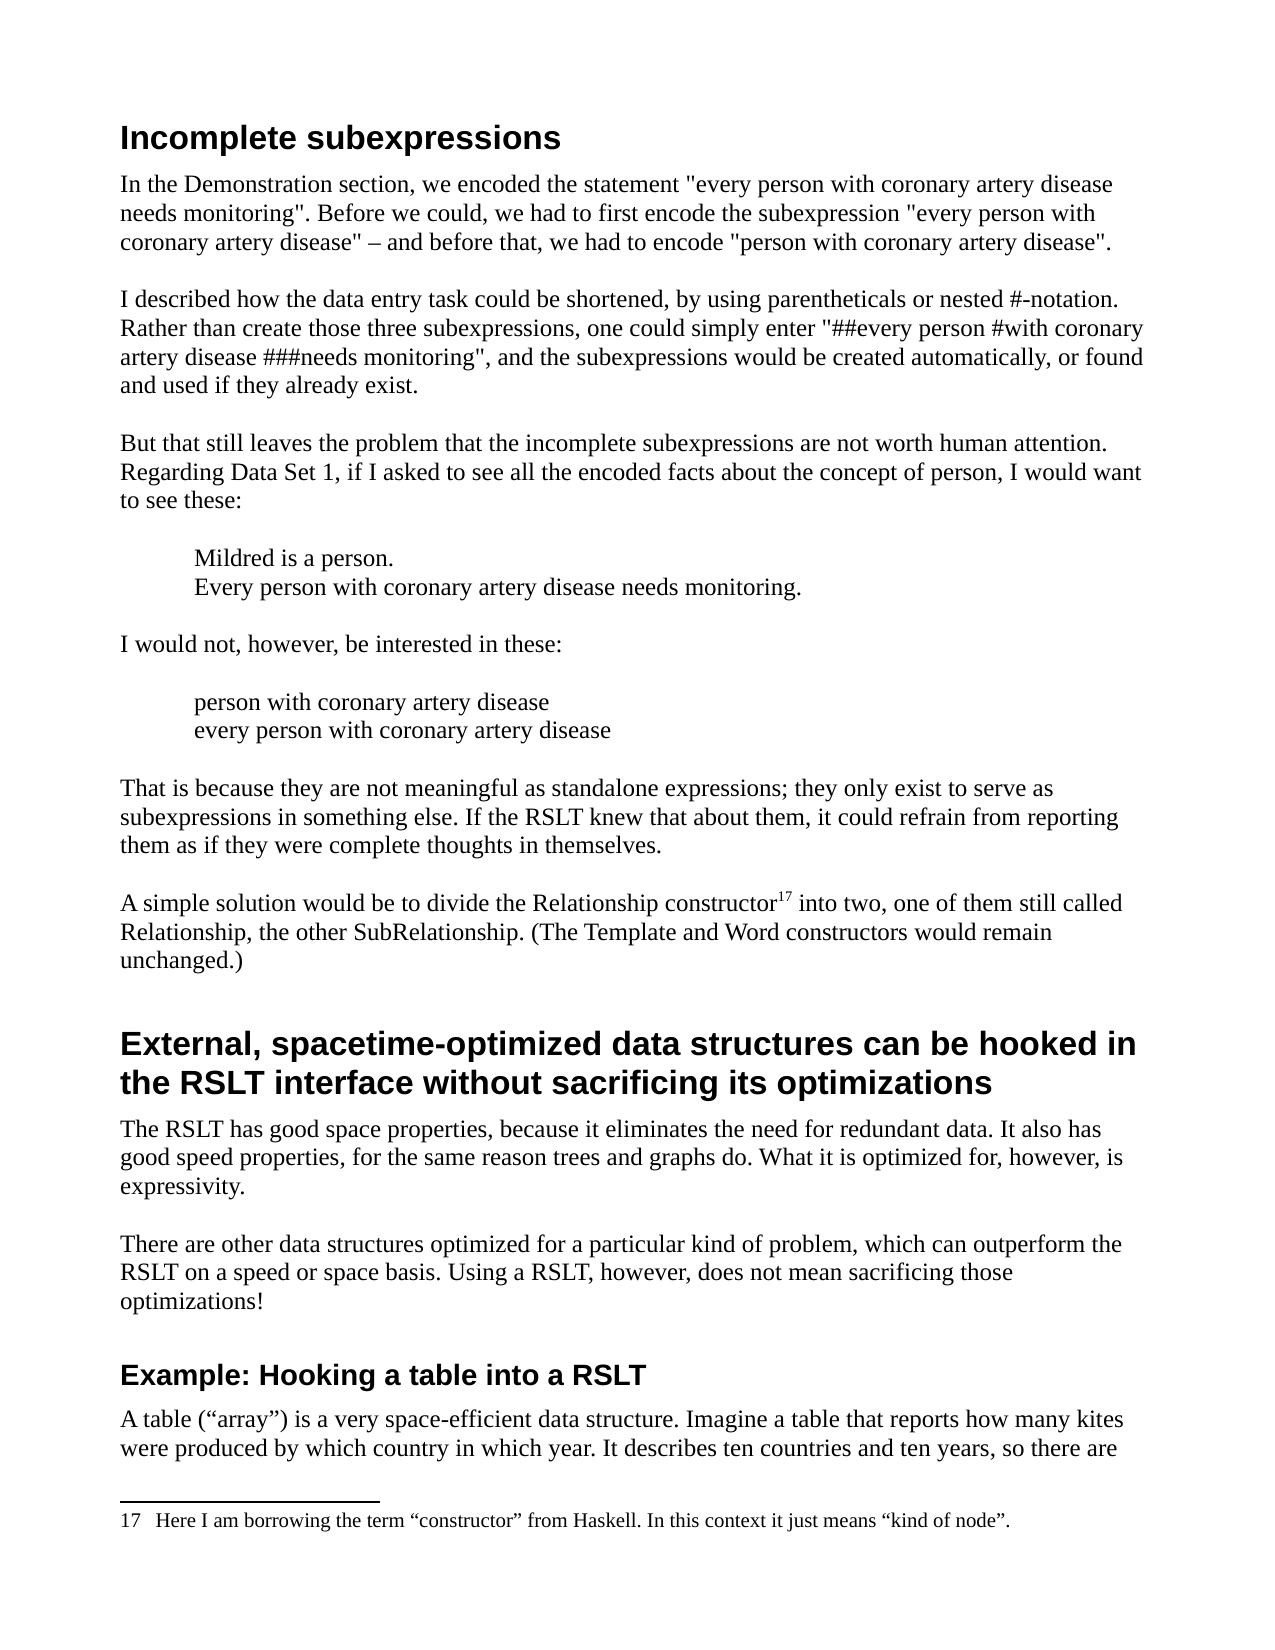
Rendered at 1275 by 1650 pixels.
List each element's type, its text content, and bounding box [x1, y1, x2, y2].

subtitle External, spacetime-optimized data structures can be hooked in the RSLT interface without sacrificing its optimizations [120, 1024, 1155, 1101]
text In the Demonstration section, we encoded the statement "every person with coronary artery disease needs monitoring". Before we could, we had to first encode the subexpression "every person with coronary artery disease" – and before that, we had to encode "person with coronary artery disease". [120, 169, 1155, 256]
text Mildred is a person. [120, 543, 1155, 572]
text A table (“array”) is a very space-efficient data structure. Imagine a table that reports how many kites were produced by which country in which year. It describes ten countries and ten years, so there are [120, 1404, 1155, 1462]
subtitle Incomplete subexpressions [120, 118, 1155, 157]
subtitle Example: Hooking a table into a RSLT [120, 1358, 1155, 1392]
text Here I am borrowing the term “constructor” from Haskell. In this context it just means “kind of node”. [120, 1508, 1155, 1532]
text The RSLT has good space properties, because it eliminates the need for redundant data. It also has good speed properties, for the same reason trees and graphs do. What it is optimized for, however, is expressivity. [120, 1114, 1155, 1200]
text That is because they are not meaningful as standalone expressions; they only exist to serve as subexpressions in something else. If the RSLT knew that about them, it could refrain from reporting them as if they were complete thoughts in themselves. [120, 773, 1155, 859]
text every person with coronary artery disease [120, 716, 1155, 744]
text I described how the data entry task could be shortened, by using parentheticals or nested #-notation. Rather than create those three subexpressions, one could simply enter "##every person #with coronary artery disease ###needs monitoring", and the subexpressions would be created automatically, or found and used if they already exist. [120, 284, 1155, 399]
text But that still leaves the problem that the incomplete subexpressions are not worth human attention. Regarding Data Set 1, if I asked to see all the encoded facts about the concept of person, I would want to see these: [120, 428, 1155, 514]
text Every person with coronary artery disease needs monitoring. [120, 572, 1155, 601]
text A simple solution would be to divide the Relationship constructor into two, one of them still called Relationship, the other SubRelationship. (The Template and Word constructors would remain unchanged.) [120, 888, 1155, 1003]
text I would not, however, be interested in these: [120, 629, 1155, 658]
text There are other data structures optimized for a particular kind of problem, which can outperform the RSLT on a speed or space basis. Using a RSLT, however, does not mean sacrificing those optimizations! [120, 1229, 1155, 1315]
text person with coronary artery disease [120, 687, 1155, 716]
